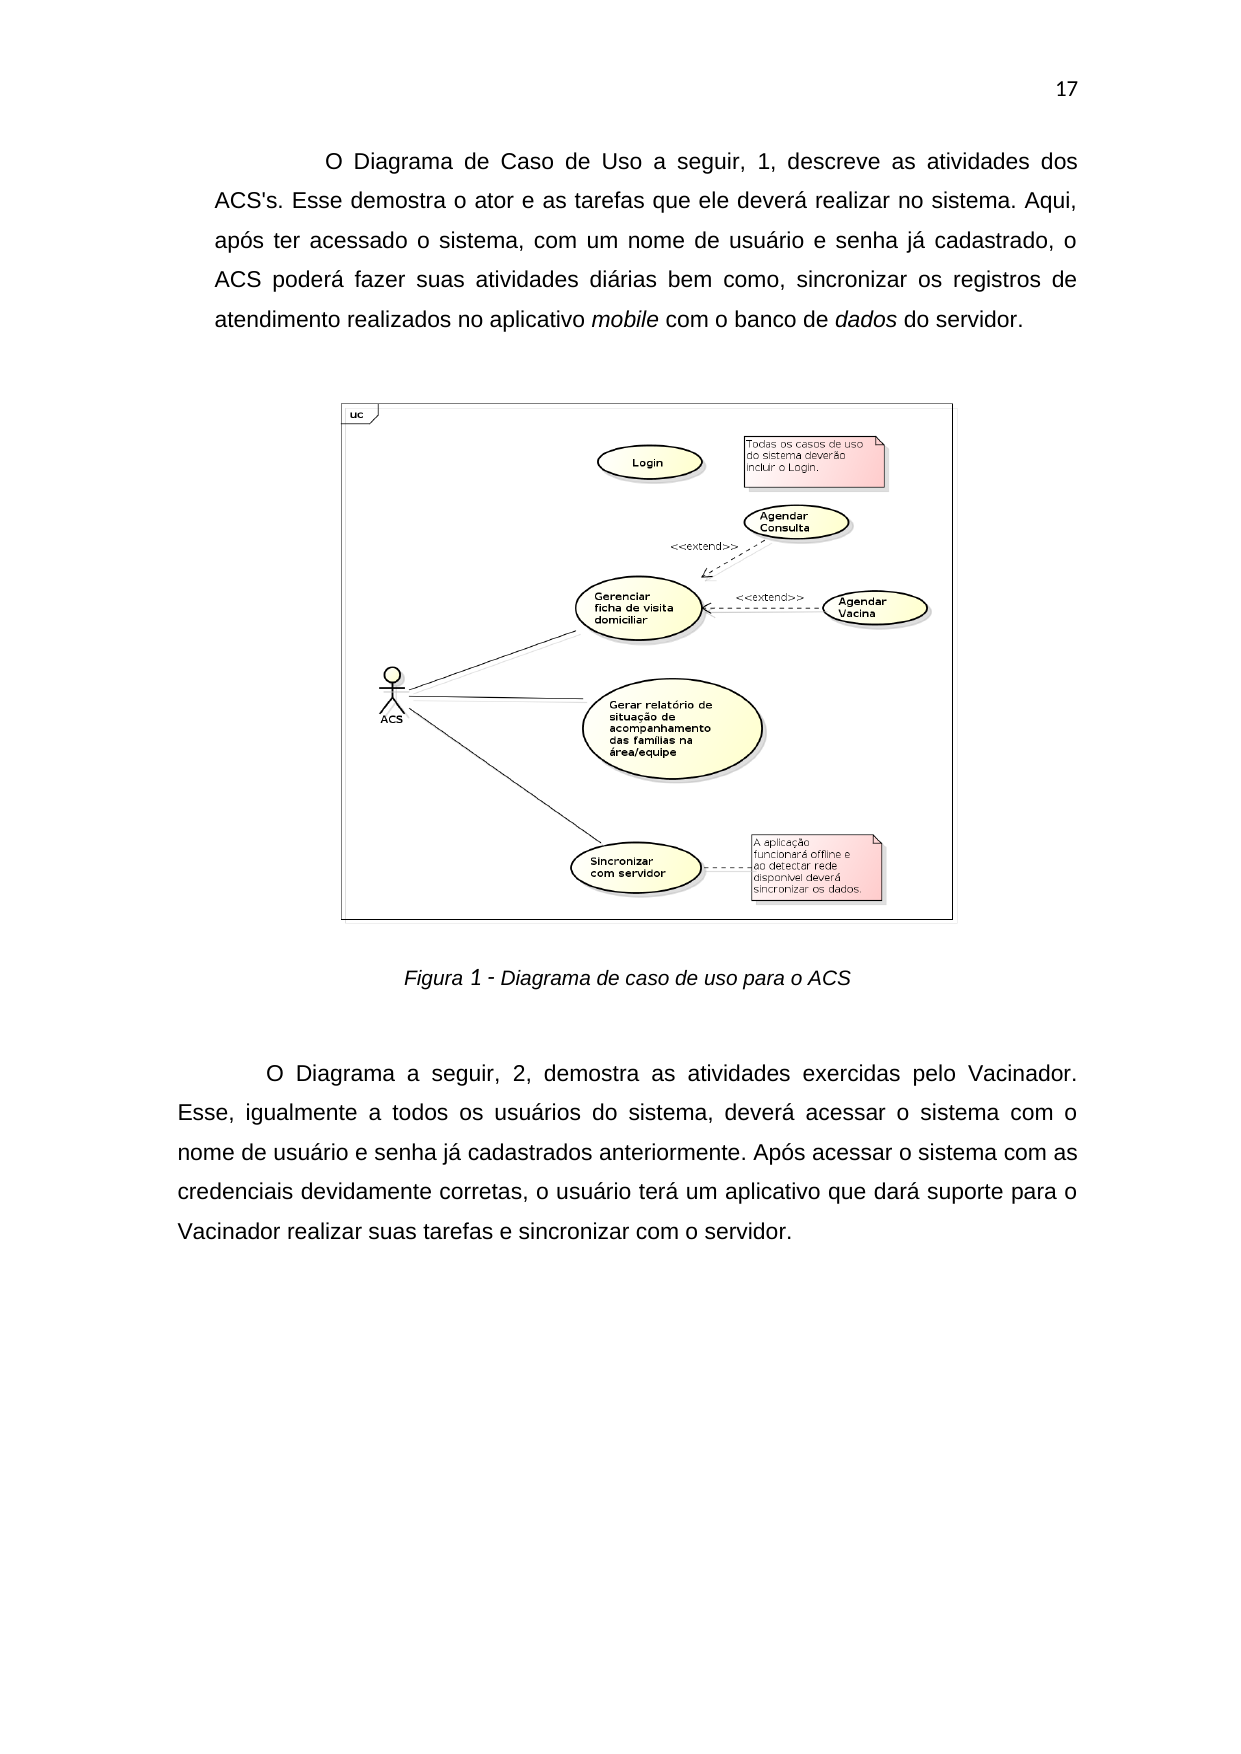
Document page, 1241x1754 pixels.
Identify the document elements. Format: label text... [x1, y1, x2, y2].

picture [332, 395, 961, 927]
list O Diagrama de Caso de Uso a seguir, Figura 1, descreve as atividades dos ACS's. Esse demostra o ator e as tarefas que ele deverá realizar no sistema. Aqui, após ter acessado o sistema, com um nome de usuário e senha já cadastrado, o ACS poderá fazer suas atividades diárias bem como, sincronizar os registros de atendimento realizados no aplicativo mobile com o banco de dados do servidor. [214, 148, 1078, 332]
text O Diagrama a seguir, Figura 2, demostra as atividades exercidas pelo Vacinador. Esse, igualmente a todos os usuários do sistema, deverá acessar o sistema com o nome de usuário e senha já cadastrados anteriormente. Após acessar o sistema com as credenciais devidamente corretas, o usuário terá um aplicativo que dará suporte para o Vacinador realizar suas tarefas e sincronizar com o servidor. [177, 1060, 1078, 1244]
text Figura 1 - Diagrama de caso de uso para o ACS [177, 961, 1078, 992]
